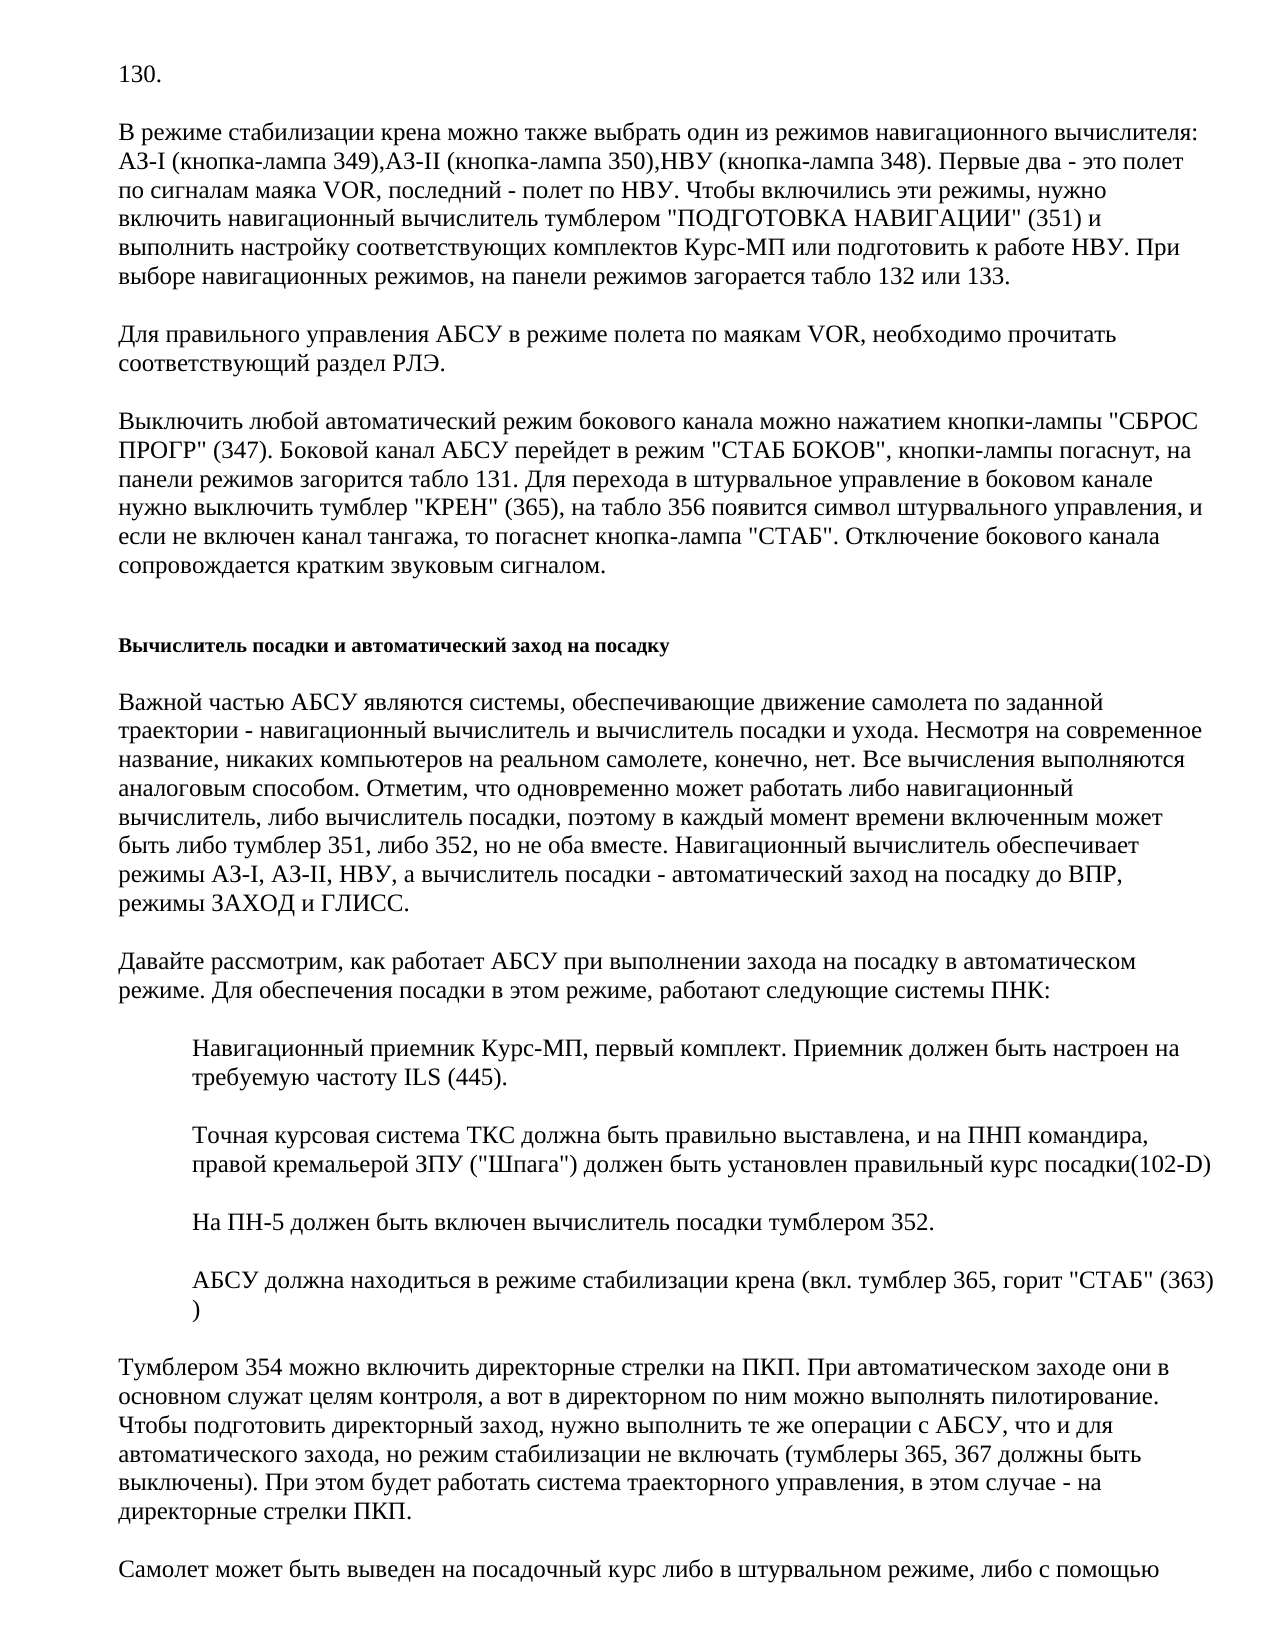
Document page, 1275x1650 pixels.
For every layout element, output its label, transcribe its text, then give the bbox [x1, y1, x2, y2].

text Важной частью АБСУ являются системы, обеспечивающие движение самолета по заданной траектории - навигационный вычислитель и вычислитель посадки и ухода. Несмотря на современное название, никаких компьютеров на реальном самолете, конечно, нет. Все вычисления выполняются аналоговым способом. Отметим, что одновременно может работать либо навигационный вычислитель, либо вычислитель посадки, поэтому в каждый момент времени включенным может быть либо тумблер 351, либо 352, но не оба вместе. Навигационный вычислитель обеспечивает режимы АЗ-I, АЗ-II, НВУ, а вычислитель посадки - автоматический заход на посадку до ВПР, режимы ЗАХОД и ГЛИСС. [118, 687, 1216, 917]
text Тумблером 354 можно включить директорные стрелки на ПКП. При автоматическом заходе они в основном служат целям контроля, а вот в директорном по ним можно выполнять пилотирование. Чтобы подготовить директорный заход, нужно выполнить те же операции с АБСУ, что и для автоматического захода, но режим стабилизации не включать (тумблеры 365, 367 должны быть выключены). При этом будет работать система траекторного управления, в этом случае - на директорные стрелки ПКП. [118, 1352, 1216, 1525]
list АБСУ должна находиться в режиме стабилизации крена (вкл. тумблер 365, горит "СТАБ" (363) ) [162, 1265, 1216, 1323]
list На ПН-5 должен быть включен вычислитель посадки тумблером 352. [162, 1207, 1216, 1236]
text Самолет может быть выведен на посадочный курс либо в штурвальном режиме, либо с помощью [118, 1554, 1216, 1583]
text В режиме стабилизации крена можно также выбрать один из режимов навигационного вычислителя: АЗ-I (кнопка-лампа 349),АЗ-II (кнопка-лампа 350),НВУ (кнопка-лампа 348). Первые два - это полет по сигналам маяка VOR, последний - полет по НВУ. Чтобы включились эти режимы, нужно включить навигационный вычислитель тумблером "ПОДГОТОВКА НАВИГАЦИИ" (351) и выполнить настройку соответствующих комплектов Курс-МП или подготовить к работе НВУ. При выборе навигационных режимов, на панели режимов загорается табло 132 или 133. [118, 117, 1216, 290]
text 130. [118, 59, 1216, 88]
text Выключить любой автоматический режим бокового канала можно нажатием кнопки-лампы "СБРОС ПРОГР" (347). Боковой канал АБСУ перейдет в режим "СТАБ БОКОВ", кнопки-лампы погаснут, на панели режимов загорится табло 131. Для перехода в штурвальное управление в боковом канале нужно выключить тумблер "КРЕН" (365), на табло 356 появится символ штурвального управления, и если не включен канал тангажа, то погаснет кнопка-лампа "СТАБ". Отключение бокового канала сопровождается кратким звуковым сигналом. [118, 406, 1216, 579]
text Давайте рассмотрим, как работает АБСУ при выполнении захода на посадку в автоматическом режиме. Для обеспечения посадки в этом режиме, работают следующие системы ПНК: [118, 946, 1216, 1004]
list Точная курсовая система ТКС должна быть правильно выставлена, и на ПНП командира, правой кремальерой ЗПУ ("Шпага") должен быть установлен правильный курс посадки(102-D) [162, 1120, 1216, 1178]
list Навигационный приемник Курс-МП, первый комплект. Приемник должен быть настроен на требуемую частоту ILS (445). [162, 1033, 1216, 1091]
text Для правильного управления АБСУ в режиме полета по маякам VOR, необходимо прочитать соответствующий раздел РЛЭ. [118, 319, 1216, 377]
subtitle Вычислитель посадки и автоматический заход на посадку [118, 633, 1216, 657]
